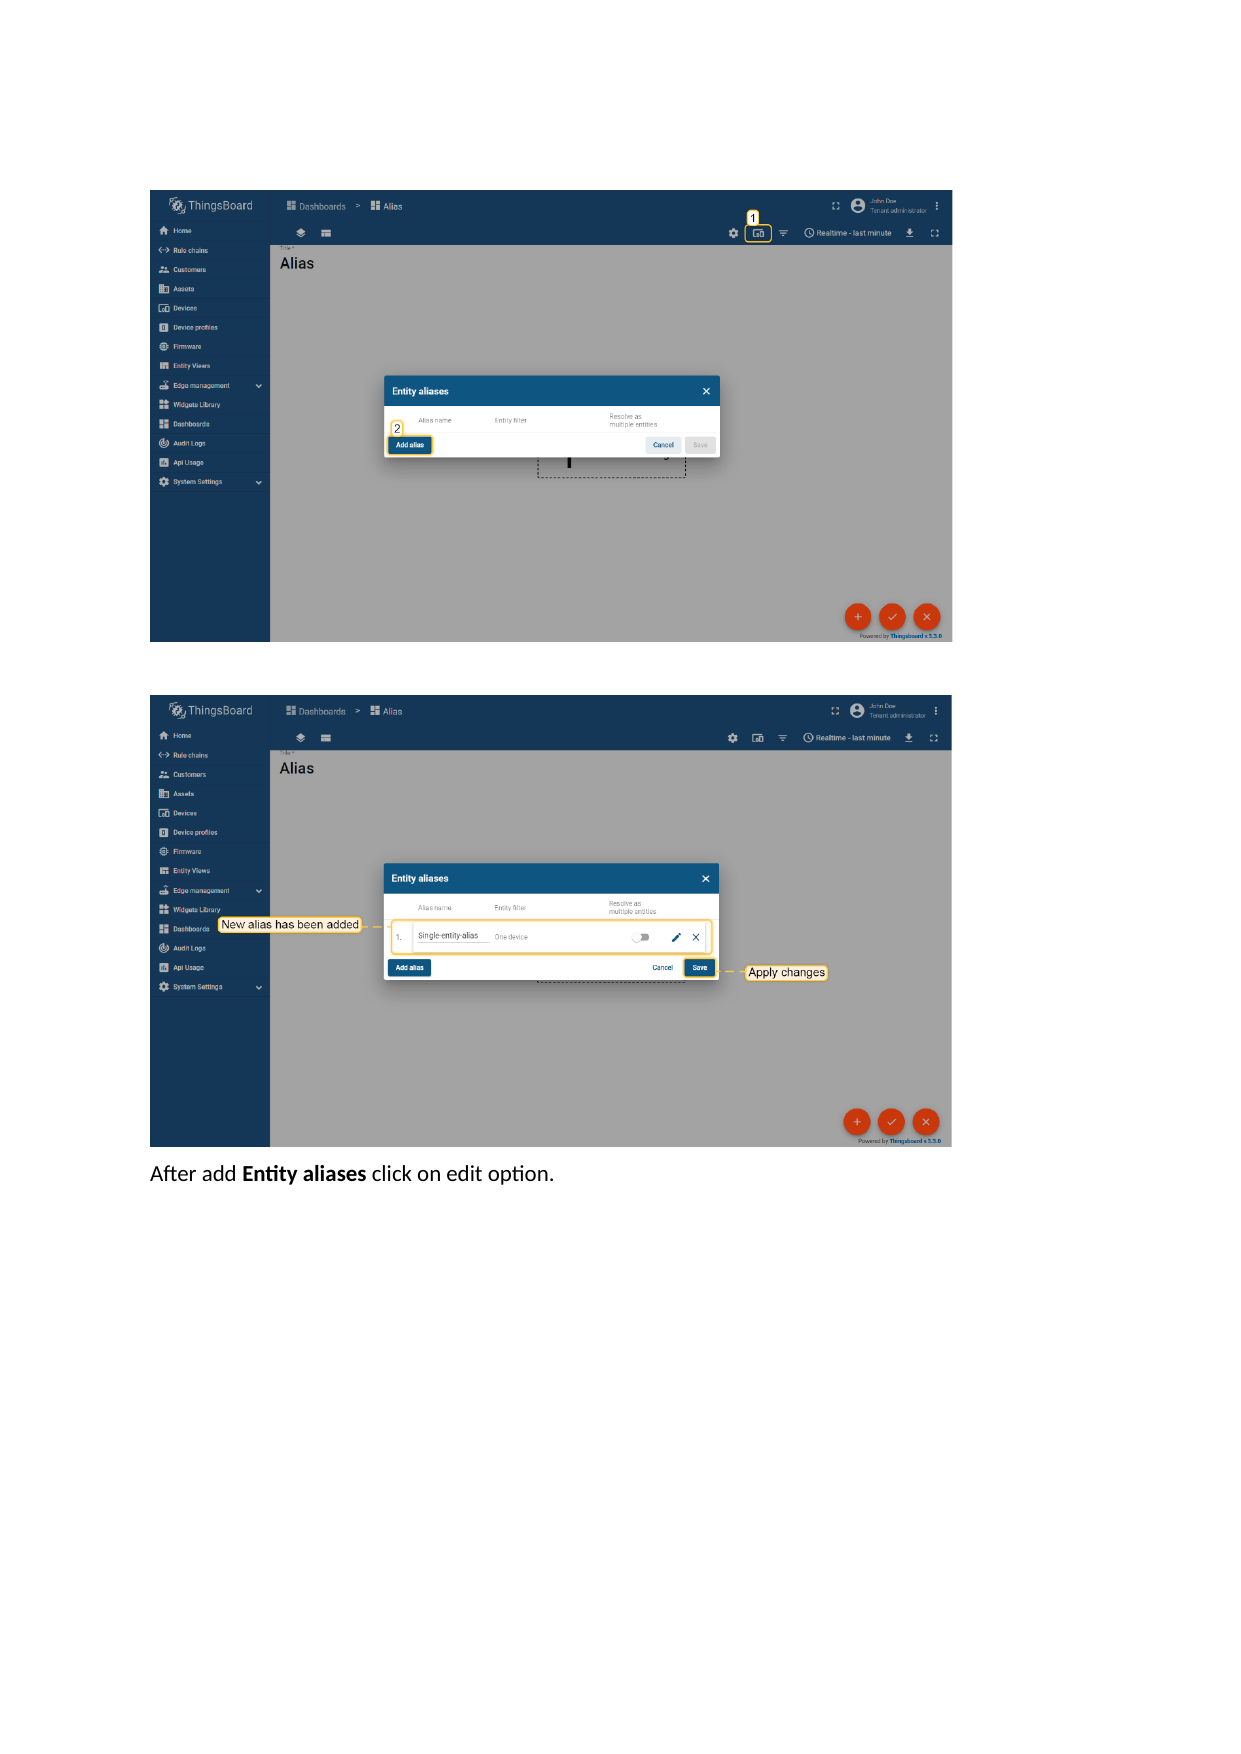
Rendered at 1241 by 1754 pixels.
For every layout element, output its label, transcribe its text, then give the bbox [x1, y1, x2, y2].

picture [150, 190, 953, 642]
text After add Entity aliases click on edit option. [150, 1159, 1090, 1187]
picture [150, 695, 952, 1147]
